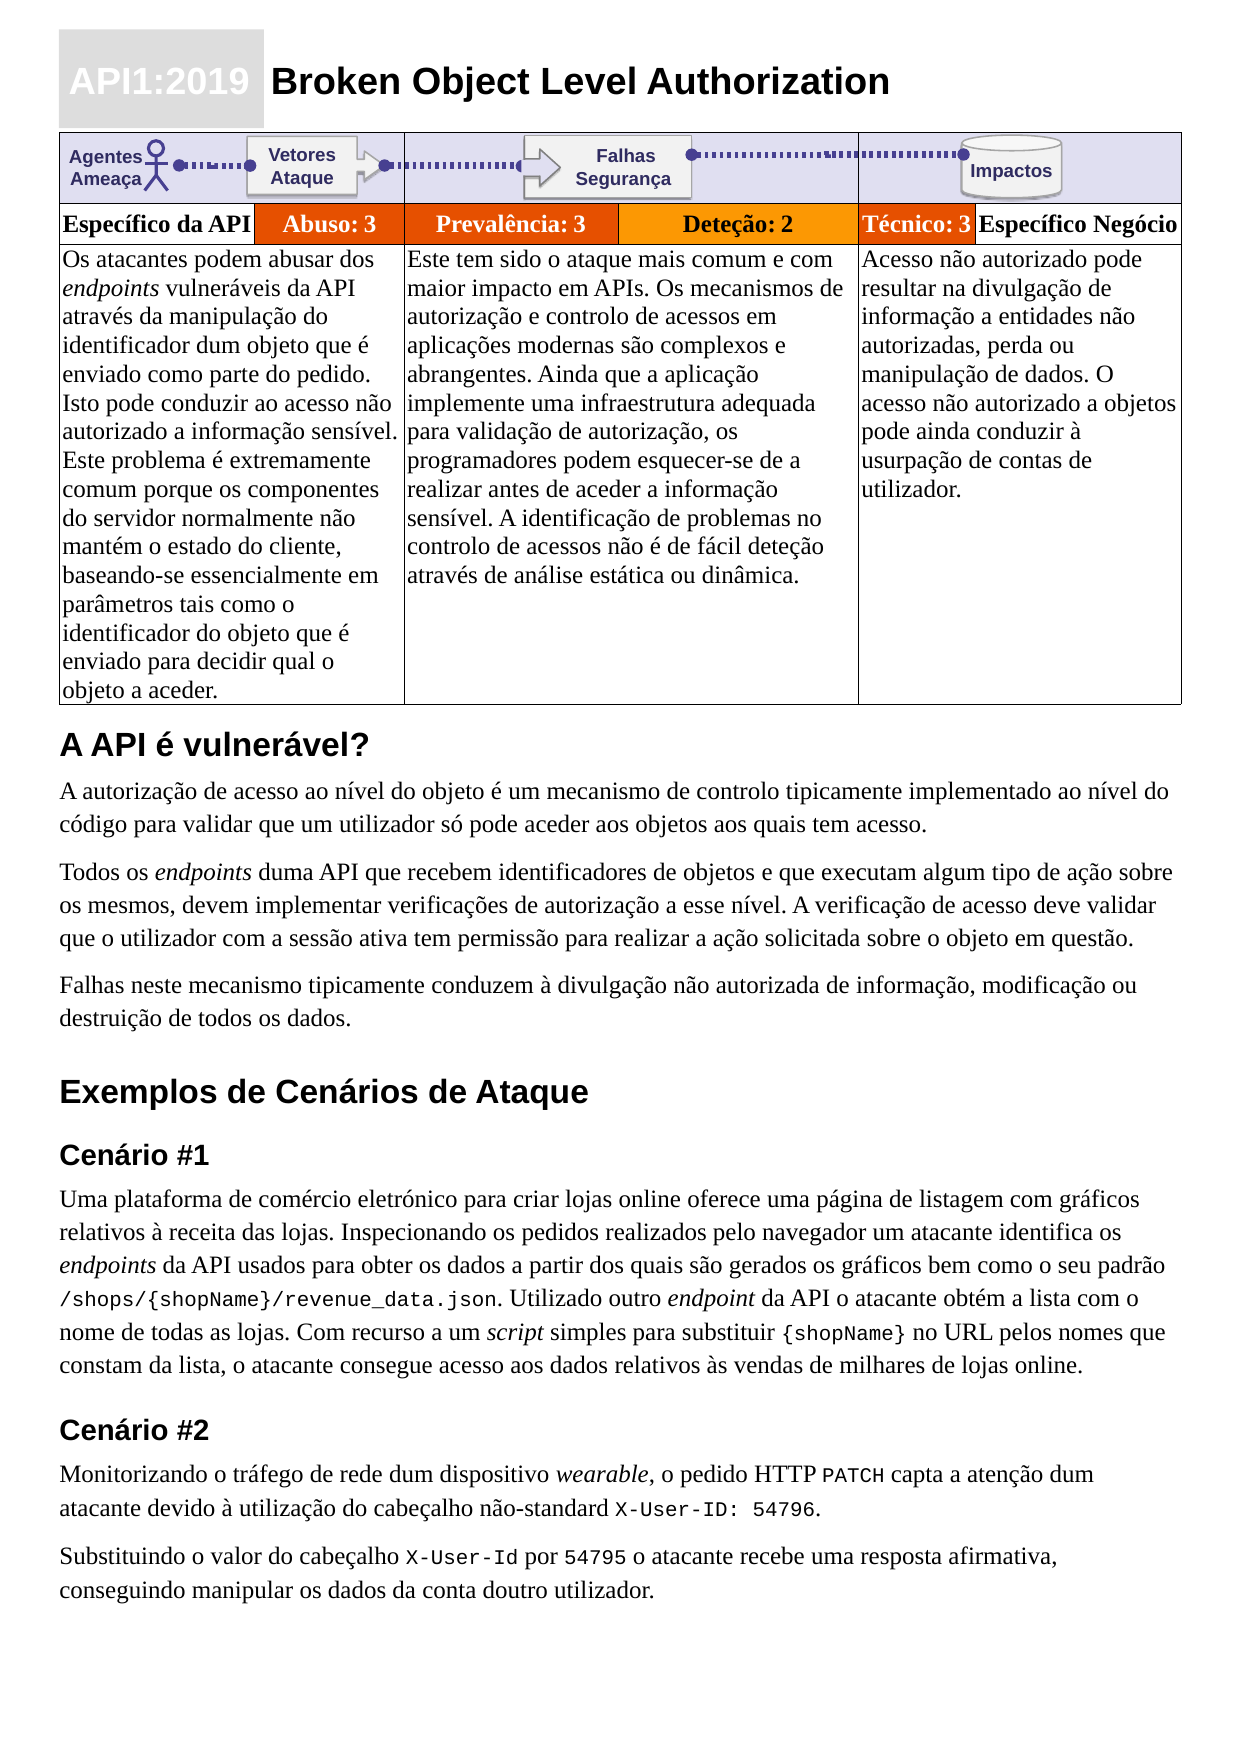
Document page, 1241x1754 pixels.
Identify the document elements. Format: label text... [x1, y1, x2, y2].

table_cell Abuso: 3 [255, 204, 404, 244]
subtitle Cenário #1 [59, 1137, 1181, 1171]
table_cell Este tem sido o ataque mais comum e com maior impacto em APIs. Os mecanismos de autorização e controlo de acessos em aplicações modernas são complexos e abrangentes. Ainda que a aplicação implemente uma infraestrutura adequada para validação de autorização, os programadores podem esquecer-se de a realizar antes de aceder a informação sensível. A identificação de problemas no controlo de acessos não é de fácil deteção através de análise estática ou dinâmica. [405, 245, 858, 704]
text Uma plataforma de comércio eletrónico para criar lojas online oferece uma página de listagem com gráficos relativos à receita das lojas. Inspecionando os pedidos realizados pelo navegador um atacante identifica os endpoints da API usados para obter os dados a partir dos quais são gerados os gráficos bem como o seu padrão /shops/{shopName}/revenue_data.json. Utilizado outro endpoint da API o atacante obtém a lista com o nome de todas as lojas. Com recurso a um script simples para substituir {shopName} no URL pelos nomes que constam da lista, o atacante consegue acesso aos dados relativos às vendas de milhares de lojas online. [59, 1184, 1181, 1379]
table_header [975, 133, 1181, 203]
subtitle A API é vulnerável? [59, 725, 1181, 763]
table_header [859, 133, 975, 203]
table_header [405, 133, 618, 203]
table_header [60, 133, 254, 203]
subtitle Exemplos de Cenários de Ataque [59, 1072, 1181, 1110]
text Substituindo o valor do cabeçalho X-User-Id por 54795 o atacante recebe uma resposta afirmativa, conseguindo manipular os dados da conta doutro utilizador. [59, 1541, 1181, 1604]
subtitle Cenário #2 [59, 1413, 1181, 1446]
text Monitorizando o tráfego de rede dum dispositivo wearable, o pedido HTTP PATCH capta a atenção dum atacante devido à utilização do cabeçalho não-standard X-User-ID: 54796. [59, 1459, 1181, 1522]
table_cell Específico Negócio [976, 204, 1181, 244]
text Todos os endpoints duma API que recebem identificadores de objetos e que executam algum tipo de ação sobre os mesmos, devem implementar verificações de autorização a esse nível. A verificação de acesso deve validar que o utilizador com a sessão ativa tem permissão para realizar a ação solicitada sobre o objeto em questão. [59, 857, 1181, 951]
table_cell Prevalência: 3 [405, 204, 618, 244]
table_cell Deteção: 2 [619, 204, 858, 244]
table_cell Acesso não autorizado pode resultar na divulgação de informação a entidades não autorizadas, perda ou manipulação de dados. O acesso não autorizado a objetos pode ainda conduzir à usurpação de contas de utilizador. [859, 245, 1181, 704]
table_cell Técnico: 3 [859, 204, 975, 244]
table_header [254, 133, 404, 203]
table_cell Específico da API [60, 204, 254, 244]
table_header [618, 133, 858, 203]
table_cell Os atacantes podem abusar dos endpoints vulneráveis da API através da manipulação do identificador dum objeto que é enviado como parte do pedido. Isto pode conduzir ao acesso não autorizado a informação sensível. Este problema é extremamente comum porque os componentes do servidor normalmente não mantém o estado do cliente, baseando-se essencialmente em parâmetros tais como o identificador do objeto que é enviado para decidir qual o objeto a aceder. [60, 245, 404, 704]
text Falhas neste mecanismo tipicamente conduzem à divulgação não autorizada de informação, modificação ou destruição de todos os dados. [59, 970, 1181, 1032]
text A autorização de acesso ao nível do objeto é um mecanismo de controlo tipicamente implementado ao nível do código para validar que um utilizador só pode aceder aos objetos aos quais tem acesso. [59, 776, 1181, 838]
